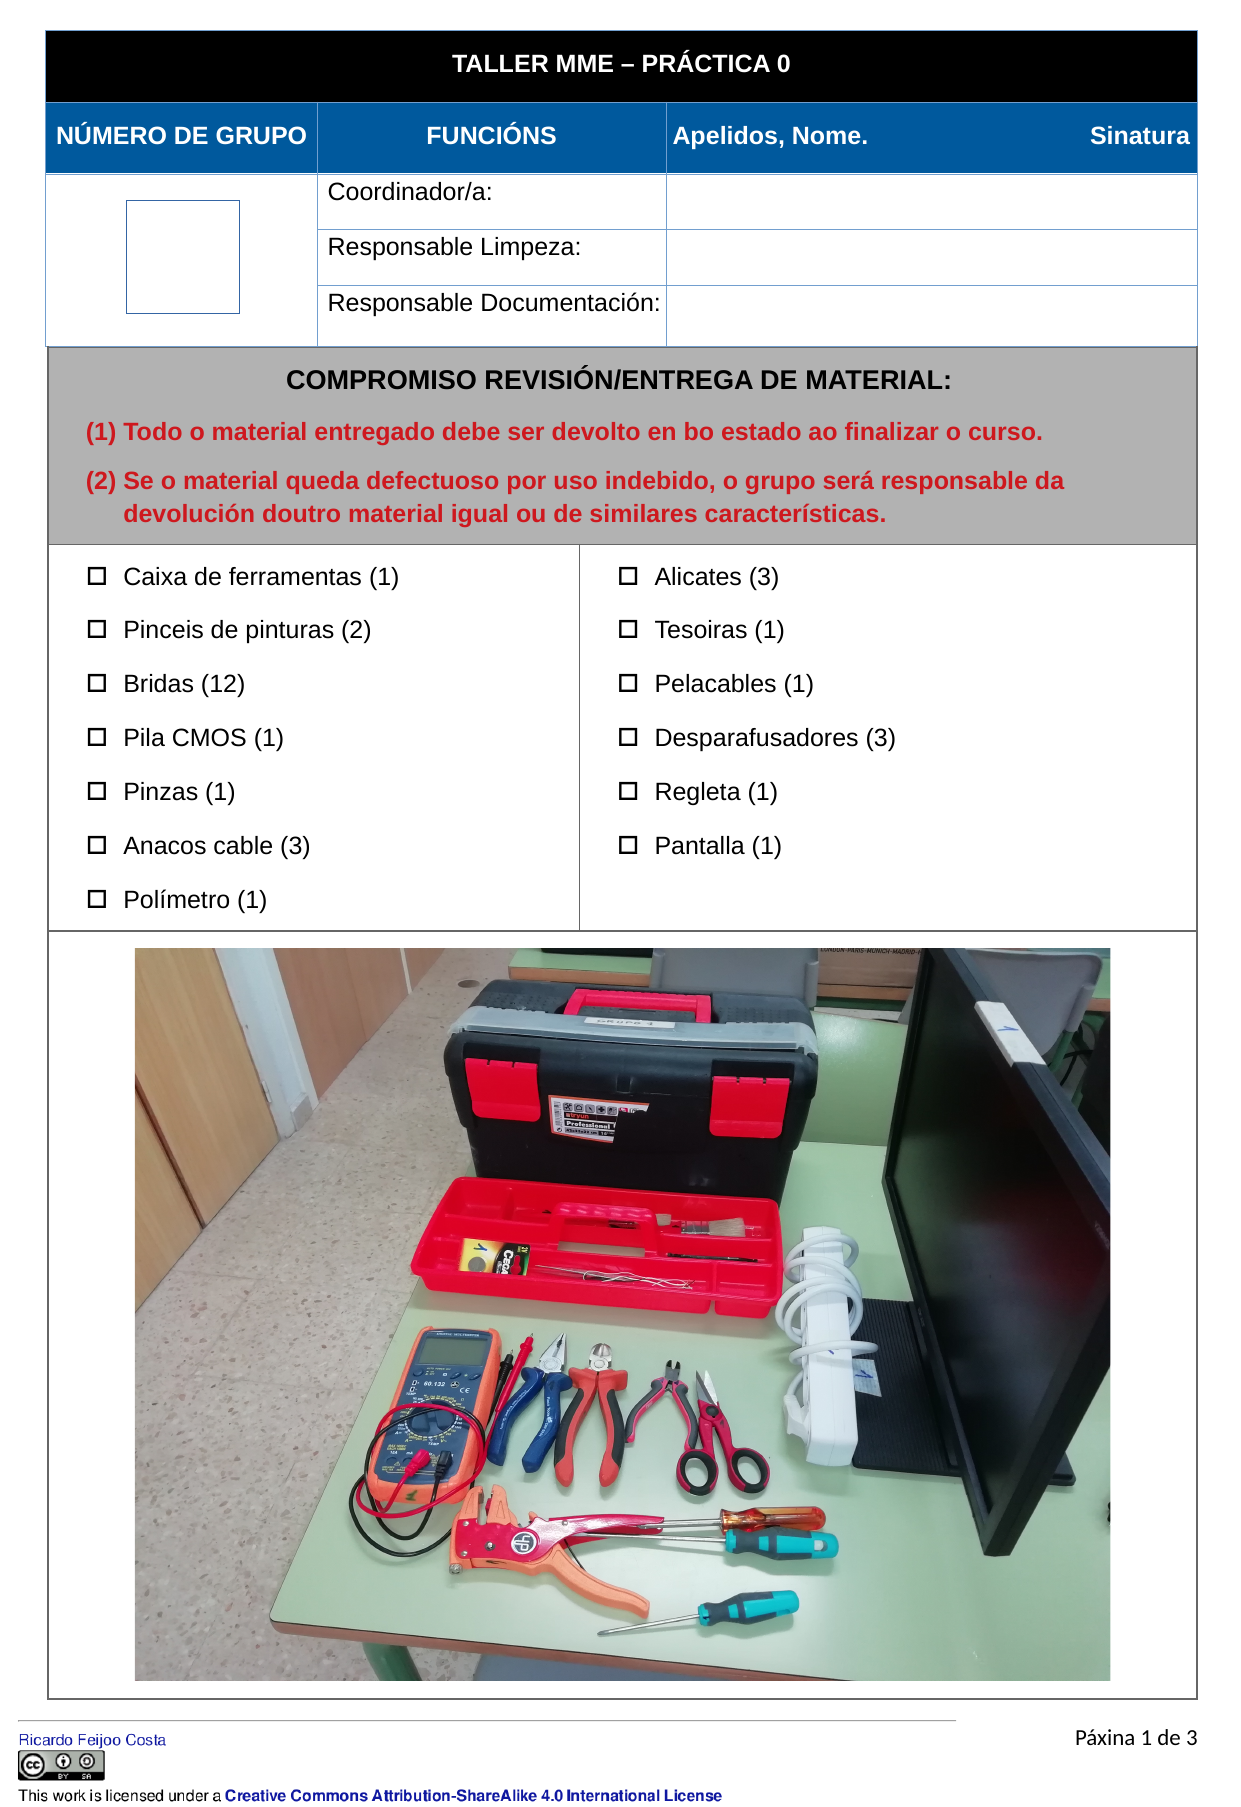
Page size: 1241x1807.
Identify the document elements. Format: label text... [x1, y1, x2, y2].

table_cell Caixa de ferramentas (1) Pinceis de pinturas (2) Bridas (12) Pila CMOS (1) Pinzas (1) Anacos cable (3) Polímetro (1) [49, 545, 579, 930]
table_cell FUNCIÓNS [318, 103, 666, 173]
table_cell Coordinador/a: [318, 175, 666, 229]
table_cell [49, 932, 1196, 1698]
table_header COMPROMISO REVISIÓN/ENTREGA DE MATERIAL: Todo o material entregado debe ser devolto en bo estado ao finalizar o curso. Se o material queda defectuoso por uso indebido, o grupo será responsable da devolución doutro material igual ou de similares características. [49, 348, 1196, 544]
table_cell [667, 175, 1197, 229]
table_cell [667, 230, 1197, 284]
table_cell NÚMERO DE GRUPO [46, 103, 317, 173]
table_cell [46, 175, 317, 346]
picture [134, 948, 1111, 1681]
table_header TALLER MME – PRÁCTICA 0 [46, 31, 1197, 102]
table_cell Responsable Limpeza: [318, 230, 666, 284]
table_cell Alicates (3) Tesoiras (1) Pelacables (1) Desparafusadores (3) Regleta (1) Pantalla (1) [580, 545, 1196, 930]
table_cell [667, 286, 1197, 346]
table_cell Responsable Documentación: [318, 286, 666, 346]
table_cell Apelidos, Nome. Sinatura [667, 103, 1197, 173]
picture [8, 1715, 957, 1806]
